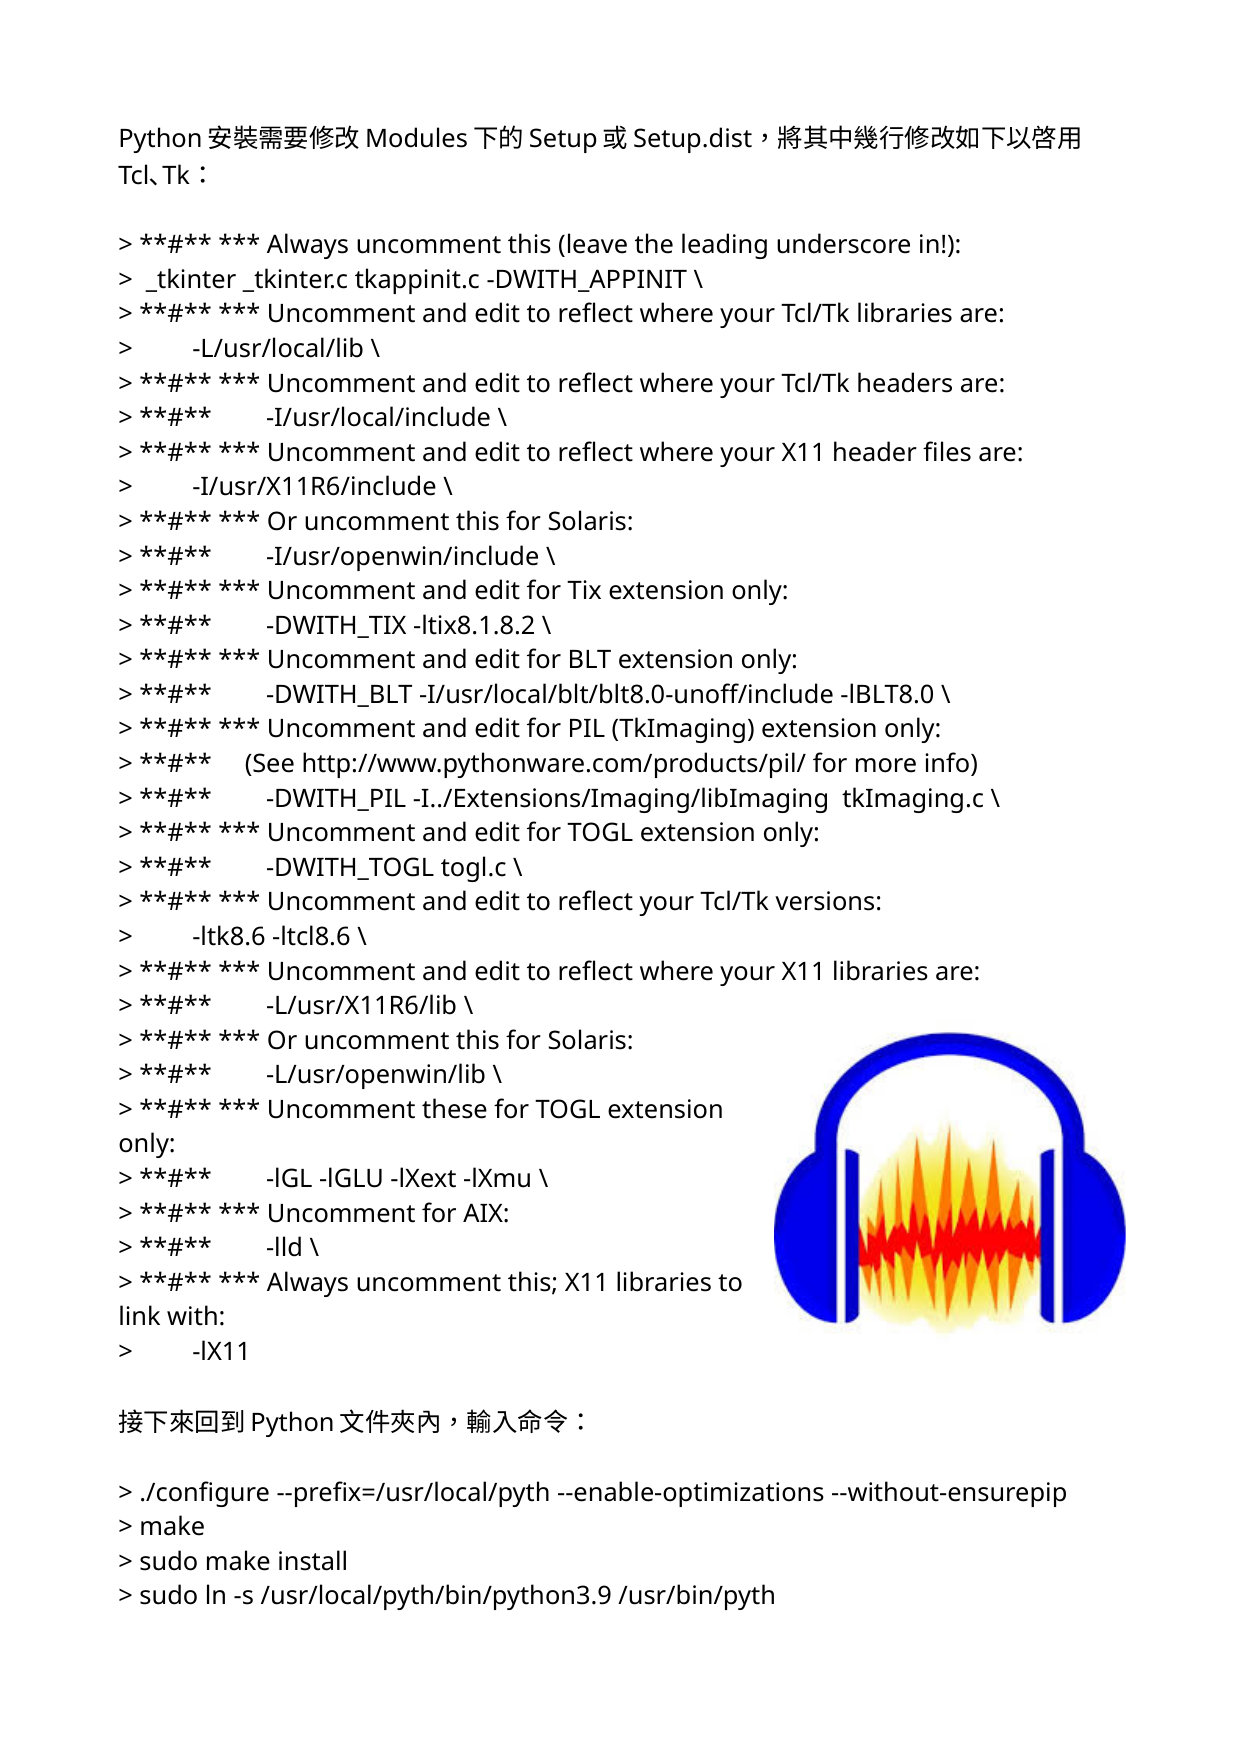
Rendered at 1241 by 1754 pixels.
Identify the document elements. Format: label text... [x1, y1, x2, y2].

text > _tkinter _tkinter.c tkappinit.c -DWITH_APPINIT \ [118, 261, 1122, 296]
text > **#** -lGL -lGLU -lXext -lXmu \ [118, 1160, 774, 1195]
text > **#** -L/usr/X11R6/lib \ [118, 987, 1122, 1022]
text > **#** -I/usr/openwin/include \ [118, 538, 1122, 572]
text > **#** -DWITH_PIL -I../Extensions/Imaging/libImaging tkImaging.c \ [118, 780, 1122, 814]
text > **#** -L/usr/openwin/lib \ [118, 1056, 774, 1091]
text 接下來回到Python文件夾內，輸入命令： [118, 1402, 1122, 1439]
text > **#** *** Uncomment and edit to reflect where your X11 header files are: [118, 434, 1122, 468]
text > -ltk8.6 -ltcl8.6 \ [118, 918, 1122, 953]
text > **#** *** Uncomment for AIX: [118, 1195, 774, 1229]
text > **#** *** Always uncomment this (leave the leading underscore in!): [118, 226, 1122, 261]
text > **#** *** Uncomment and edit for Tix extension only: [118, 572, 1122, 607]
text > **#** (See http://www.pythonware.com/products/pil/ for more info) [118, 745, 1122, 780]
text > make [118, 1508, 1122, 1543]
text > **#** *** Uncomment and edit to reflect where your X11 libraries are: [118, 953, 1122, 987]
text > **#** *** Or uncomment this for Solaris: [118, 503, 1122, 538]
text > sudo make install [118, 1543, 1122, 1577]
text Python安裝需要修改Modules下的Setup或Setup.dist，將其中幾行修改如下以啓用Tcl､Tk： [118, 118, 1122, 192]
text > ./configure --prefix=/usr/local/pyth --enable-optimizations --without-ensurepip [118, 1474, 1122, 1508]
text > -lX11 [118, 1333, 774, 1368]
text > -I/usr/X11R6/include \ [118, 468, 1122, 503]
text > **#** -DWITH_BLT -I/usr/local/blt/blt8.0-unoff/include -lBLT8.0 \ [118, 676, 1122, 711]
text > **#** *** Uncomment and edit for TOGL extension only: [118, 814, 1122, 849]
text > **#** -I/usr/local/include \ [118, 399, 1122, 434]
text > **#** -DWITH_TOGL togl.c \ [118, 849, 1122, 883]
text > **#** *** Uncomment and edit to reflect where your Tcl/Tk headers are: [118, 365, 1122, 399]
picture [774, 1020, 1126, 1373]
text > **#** -lld \ [118, 1229, 774, 1264]
text > **#** *** Always uncomment this; X11 libraries to link with: [118, 1264, 774, 1333]
text > **#** *** Uncomment and edit for PIL (TkImaging) extension only: [118, 711, 1122, 745]
text > **#** *** Uncomment and edit to reflect where your Tcl/Tk libraries are: [118, 296, 1122, 330]
text > **#** *** Uncomment and edit to reflect your Tcl/Tk versions: [118, 883, 1122, 918]
text > sudo ln -s /usr/local/pyth/bin/python3.9 /usr/bin/pyth [118, 1577, 1122, 1612]
text > **#** -DWITH_TIX -ltix8.1.8.2 \ [118, 607, 1122, 641]
text > -L/usr/local/lib \ [118, 330, 1122, 365]
text > **#** *** Or uncomment this for Solaris: [118, 1022, 774, 1056]
text > **#** *** Uncomment these for TOGL extension only: [118, 1091, 774, 1160]
text > **#** *** Uncomment and edit for BLT extension only: [118, 641, 1122, 676]
